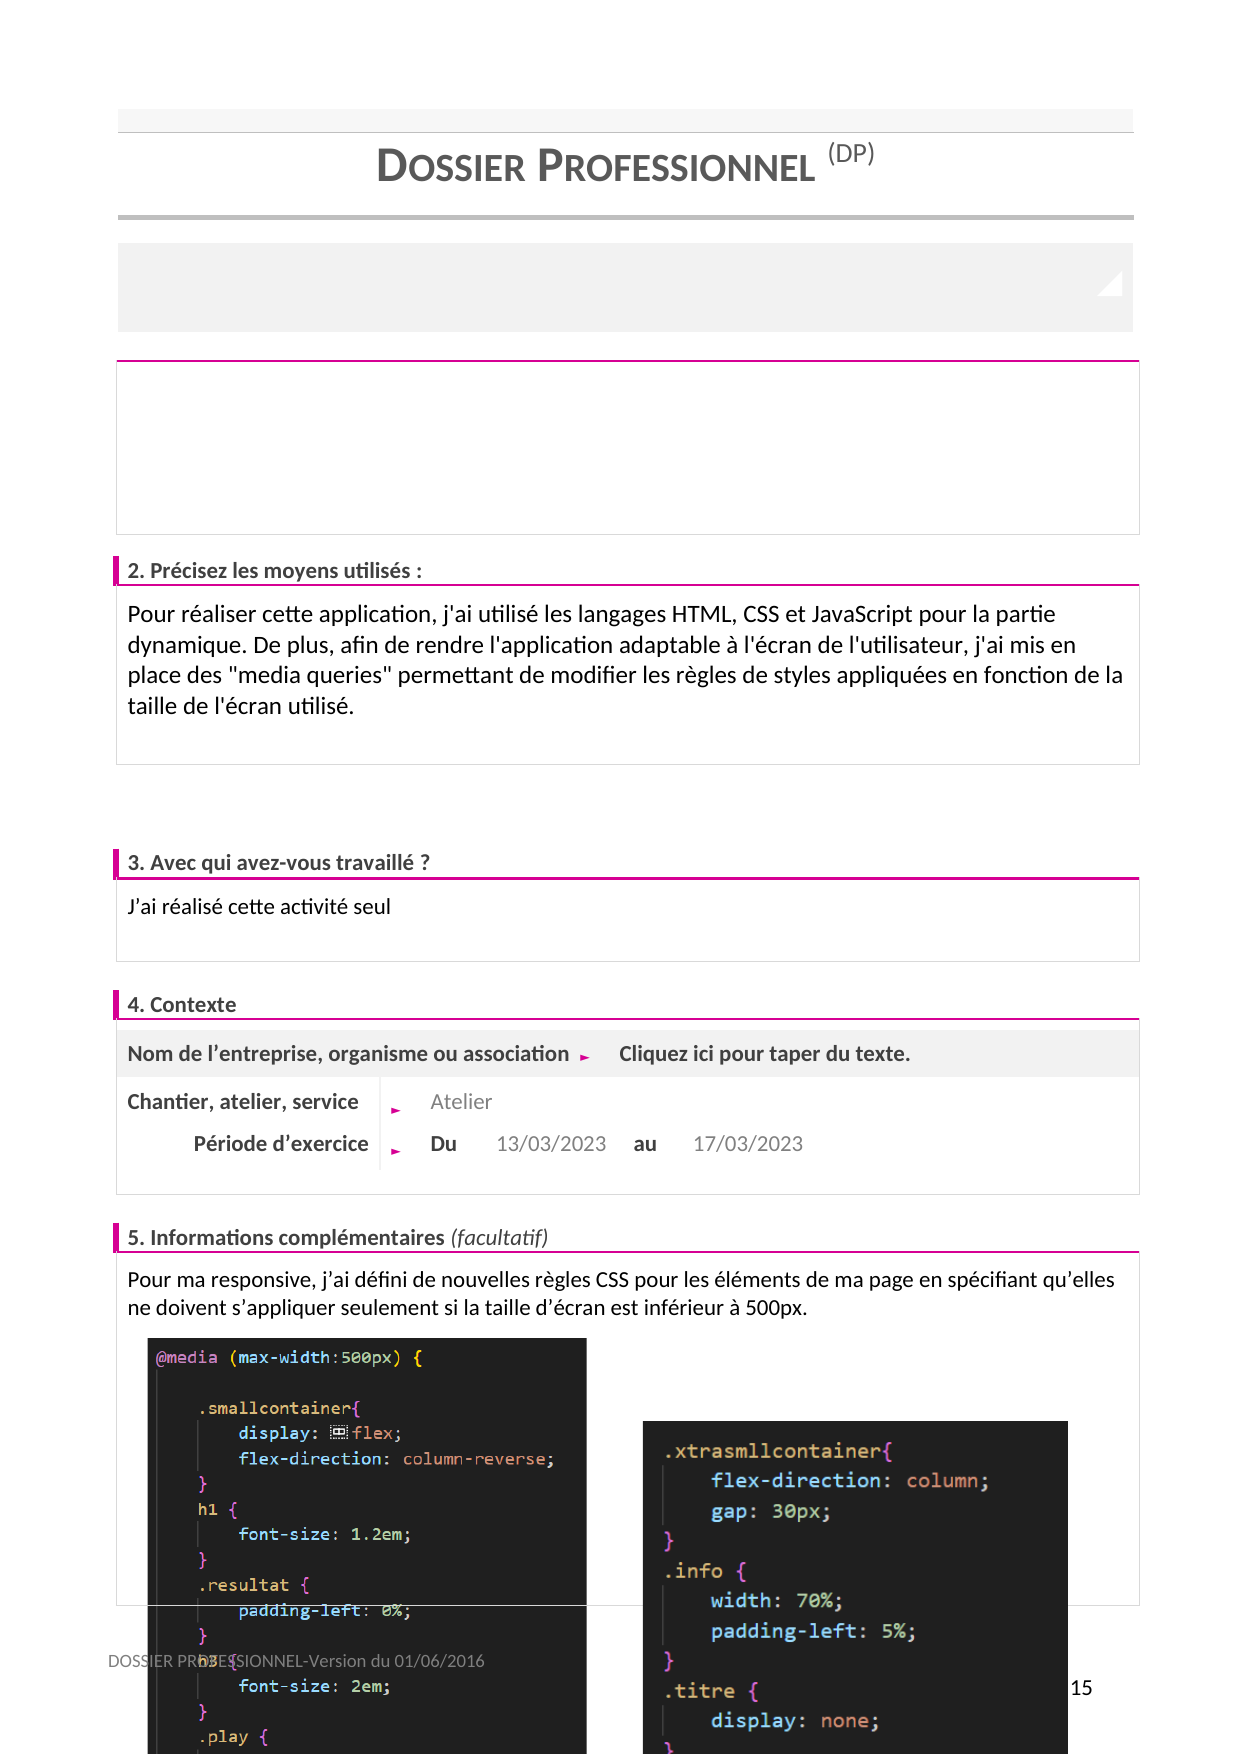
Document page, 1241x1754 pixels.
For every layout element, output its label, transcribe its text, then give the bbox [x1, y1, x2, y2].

table_cell [117, 362, 1139, 534]
table_cell [381, 1077, 1139, 1087]
table_cell [608, 1020, 1139, 1030]
table_cell au [622, 1129, 681, 1170]
table_cell Chantier, atelier, service [117, 1087, 379, 1129]
table_cell [117, 1170, 1139, 1194]
table_cell ► [381, 1087, 419, 1129]
table_cell [116, 765, 1139, 848]
table_cell Atelier [419, 1087, 1139, 1129]
table_cell Période d’exercice [117, 1129, 379, 1170]
table_cell [116, 535, 1139, 556]
table_cell J’ai réalisé cette activité seul [117, 880, 1139, 961]
table_cell [117, 1077, 379, 1087]
table_cell Nom de l’entreprise, organisme ou association ► [117, 1030, 608, 1077]
table_cell Pour réaliser cette application, j'ai utilisé les langages HTML, CSS et JavaScript pour la partie dynamique. De plus, afin de rendre l'application adaptable à l'écran de l'utilisateur, j'ai mis en place des "media queries" permettant de modifier les règles de styles appliquées en fonction de la taille de l'écran utilisé. [117, 586, 1139, 763]
table_cell 13/03/2023 [485, 1129, 622, 1170]
table_cell 2. Précisez les moyens utilisés : [119, 556, 1139, 584]
table_cell 3. Avec qui avez-vous travaillé ? [119, 849, 1139, 877]
table_cell [116, 962, 1139, 990]
table_cell [116, 1195, 1139, 1223]
picture [147, 1606, 587, 1754]
table_cell Pour ma responsive, j’ai défini de nouvelles règles CSS pour les éléments de ma page en spécifiant qu’elles ne doivent s’appliquer seulement si la taille d’écran est inférieur à 500px. [117, 1253, 1139, 1605]
table_cell ► [381, 1129, 419, 1170]
table_cell 17/03/2023 [681, 1129, 1139, 1170]
table_cell 5. Informations complémentaires (facultatif) [119, 1223, 1139, 1251]
table_cell Du [419, 1129, 484, 1170]
table_cell Cliquez ici pour taper du texte. [608, 1030, 1139, 1077]
picture [642, 1421, 1068, 1754]
table_cell [117, 1020, 608, 1030]
table_cell 4. Contexte [119, 990, 1139, 1018]
